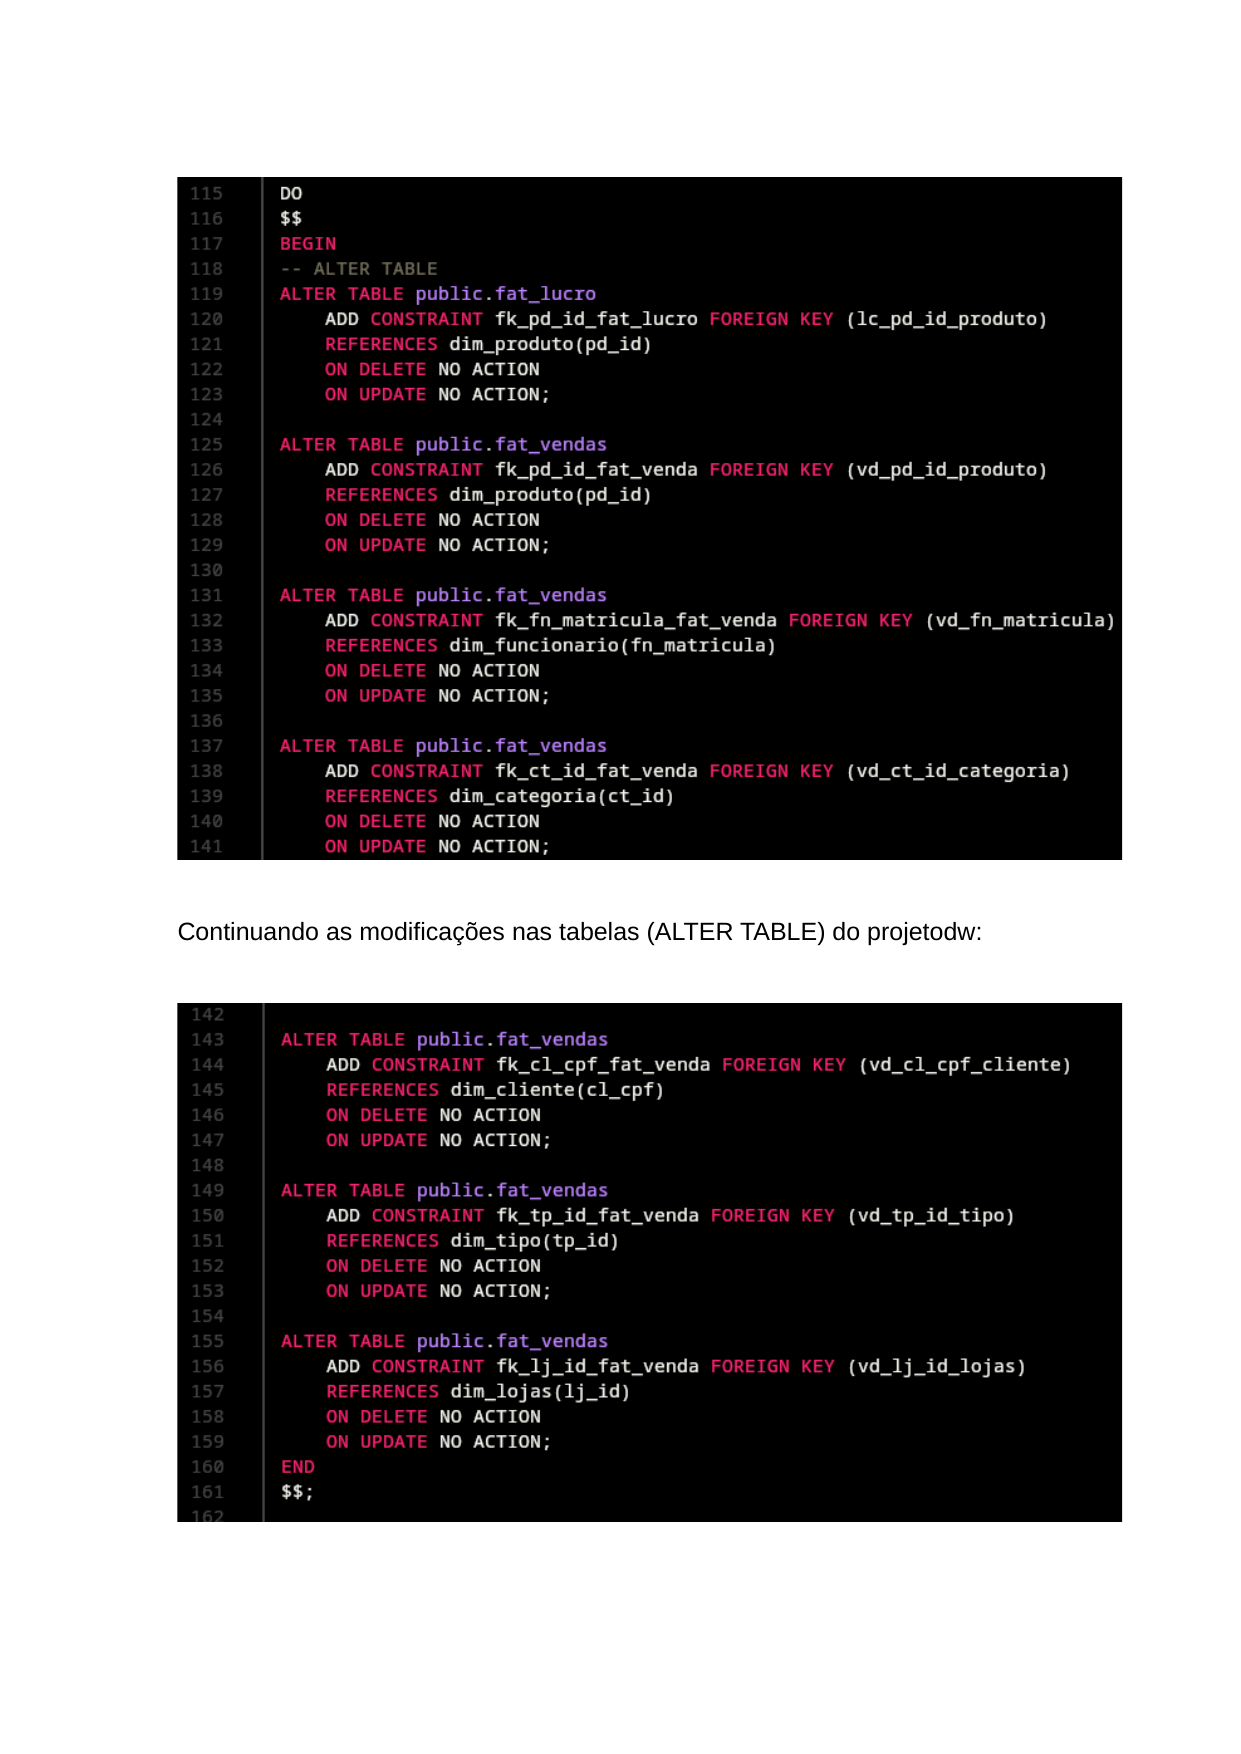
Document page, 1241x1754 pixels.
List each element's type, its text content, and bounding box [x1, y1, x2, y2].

text Continuando as modificações nas tabelas (ALTER TABLE) do projetodw: [177, 917, 1122, 946]
picture [177, 1003, 1123, 1522]
picture [177, 177, 1123, 860]
